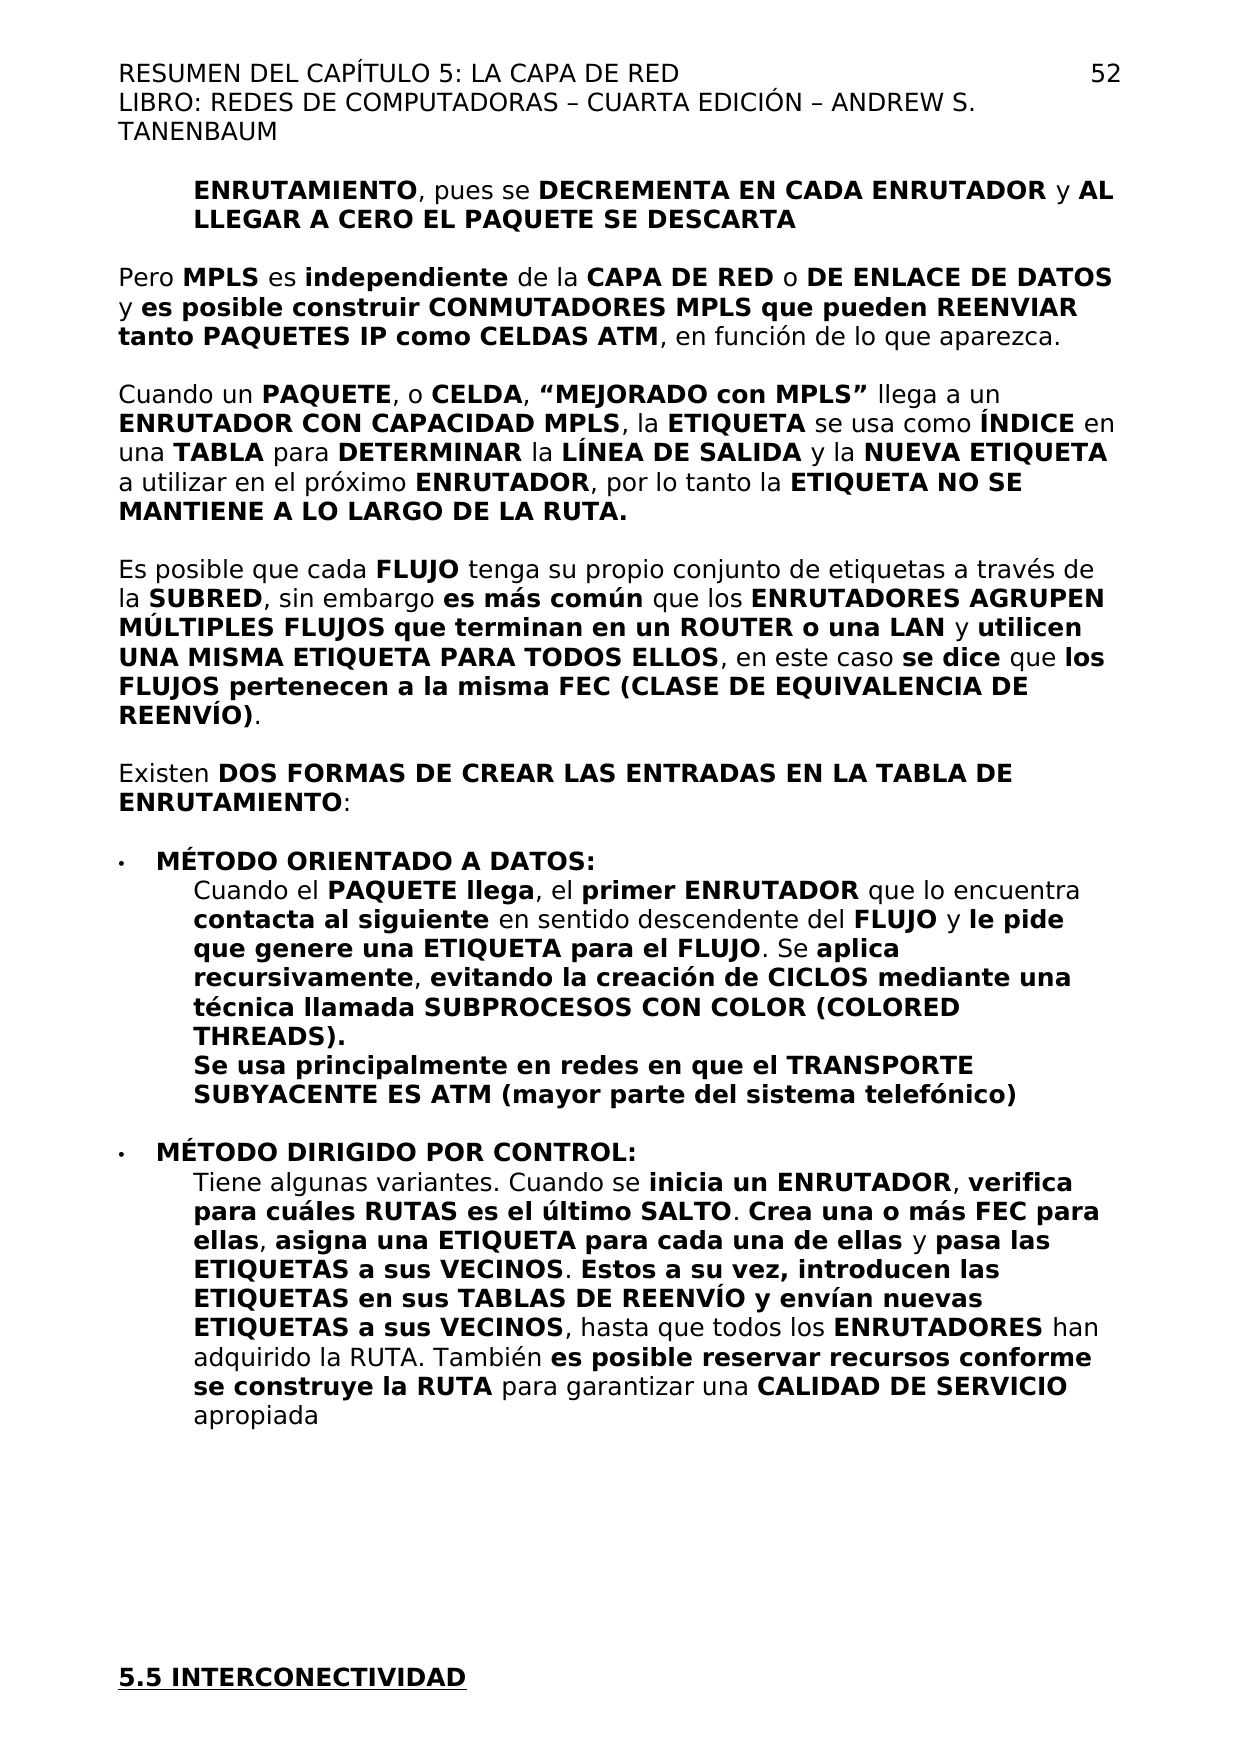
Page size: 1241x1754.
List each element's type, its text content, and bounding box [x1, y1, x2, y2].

list Cuando el PAQUETE llega, el primer ENRUTADOR que lo encuentra contacta al siguiente en sentido descendente del FLUJO y le pide que genere una ETIQUETA para el FLUJO. Se aplica recursivamente, evitando la creación de CICLOS mediante una técnica llamada SUBPROCESOS CON COLOR (COLORED THREADS). [156, 876, 1122, 1051]
list Tiene algunas variantes. Cuando se inicia un ENRUTADOR, verifica para cuáles RUTAS es el último SALTO. Crea una o más FEC para ellas, asigna una ETIQUETA para cada una de ellas y pasa las ETIQUETAS a sus VECINOS. Estos a su vez, introducen las ETIQUETAS en sus TABLAS DE REENVÍO y envían nuevas ETIQUETAS a sus VECINOS, hasta que todos los ENRUTADORES han adquirido la RUTA. También es posible reservar recursos conforme se construye la RUTA para garantizar una CALIDAD DE SERVICIO apropiada [156, 1168, 1122, 1430]
text Es posible que cada FLUJO tenga su propio conjunto de etiquetas a través de la SUBRED, sin embargo es más común que los ENRUTADORES AGRUPEN MÚLTIPLES FLUJOS que terminan en un ROUTER o una LAN y utilicen UNA MISMA ETIQUETA PARA TODOS ELLOS, en este caso se dice que los FLUJOS pertenecen a la misma FEC (CLASE DE EQUIVALENCIA DE REENVÍO). [118, 555, 1122, 730]
list Se usa principalmente en redes en que el TRANSPORTE SUBYACENTE ES ATM (mayor parte del sistema telefónico) [156, 1051, 1122, 1109]
list ENRUTAMIENTO, pues se DECREMENTA EN CADA ENRUTADOR y AL LLEGAR A CERO EL PAQUETE SE DESCARTA [156, 176, 1122, 234]
list MÉTODO DIRIGIDO POR CONTROL: [118, 1138, 1122, 1168]
text Pero MPLS es independiente de la CAPA DE RED o DE ENLACE DE DATOS y es posible construir CONMUTADORES MPLS que pueden REENVIAR tanto PAQUETES IP como CELDAS ATM, en función de lo que aparezca. [118, 263, 1122, 351]
text Cuando un PAQUETE, o CELDA, “MEJORADO con MPLS” llega a un ENRUTADOR CON CAPACIDAD MPLS, la ETIQUETA se usa como ÍNDICE en una TABLA para DETERMINAR la LÍNEA DE SALIDA y la NUEVA ETIQUETA a utilizar en el próximo ENRUTADOR, por lo tanto la ETIQUETA NO SE MANTIENE A LO LARGO DE LA RUTA. [118, 380, 1122, 526]
list MÉTODO ORIENTADO A DATOS: [118, 847, 1122, 876]
text 5.5 INTERCONECTIVIDAD [118, 1663, 1122, 1693]
text Existen DOS FORMAS DE CREAR LAS ENTRADAS EN LA TABLA DE ENRUTAMIENTO: [118, 759, 1122, 818]
